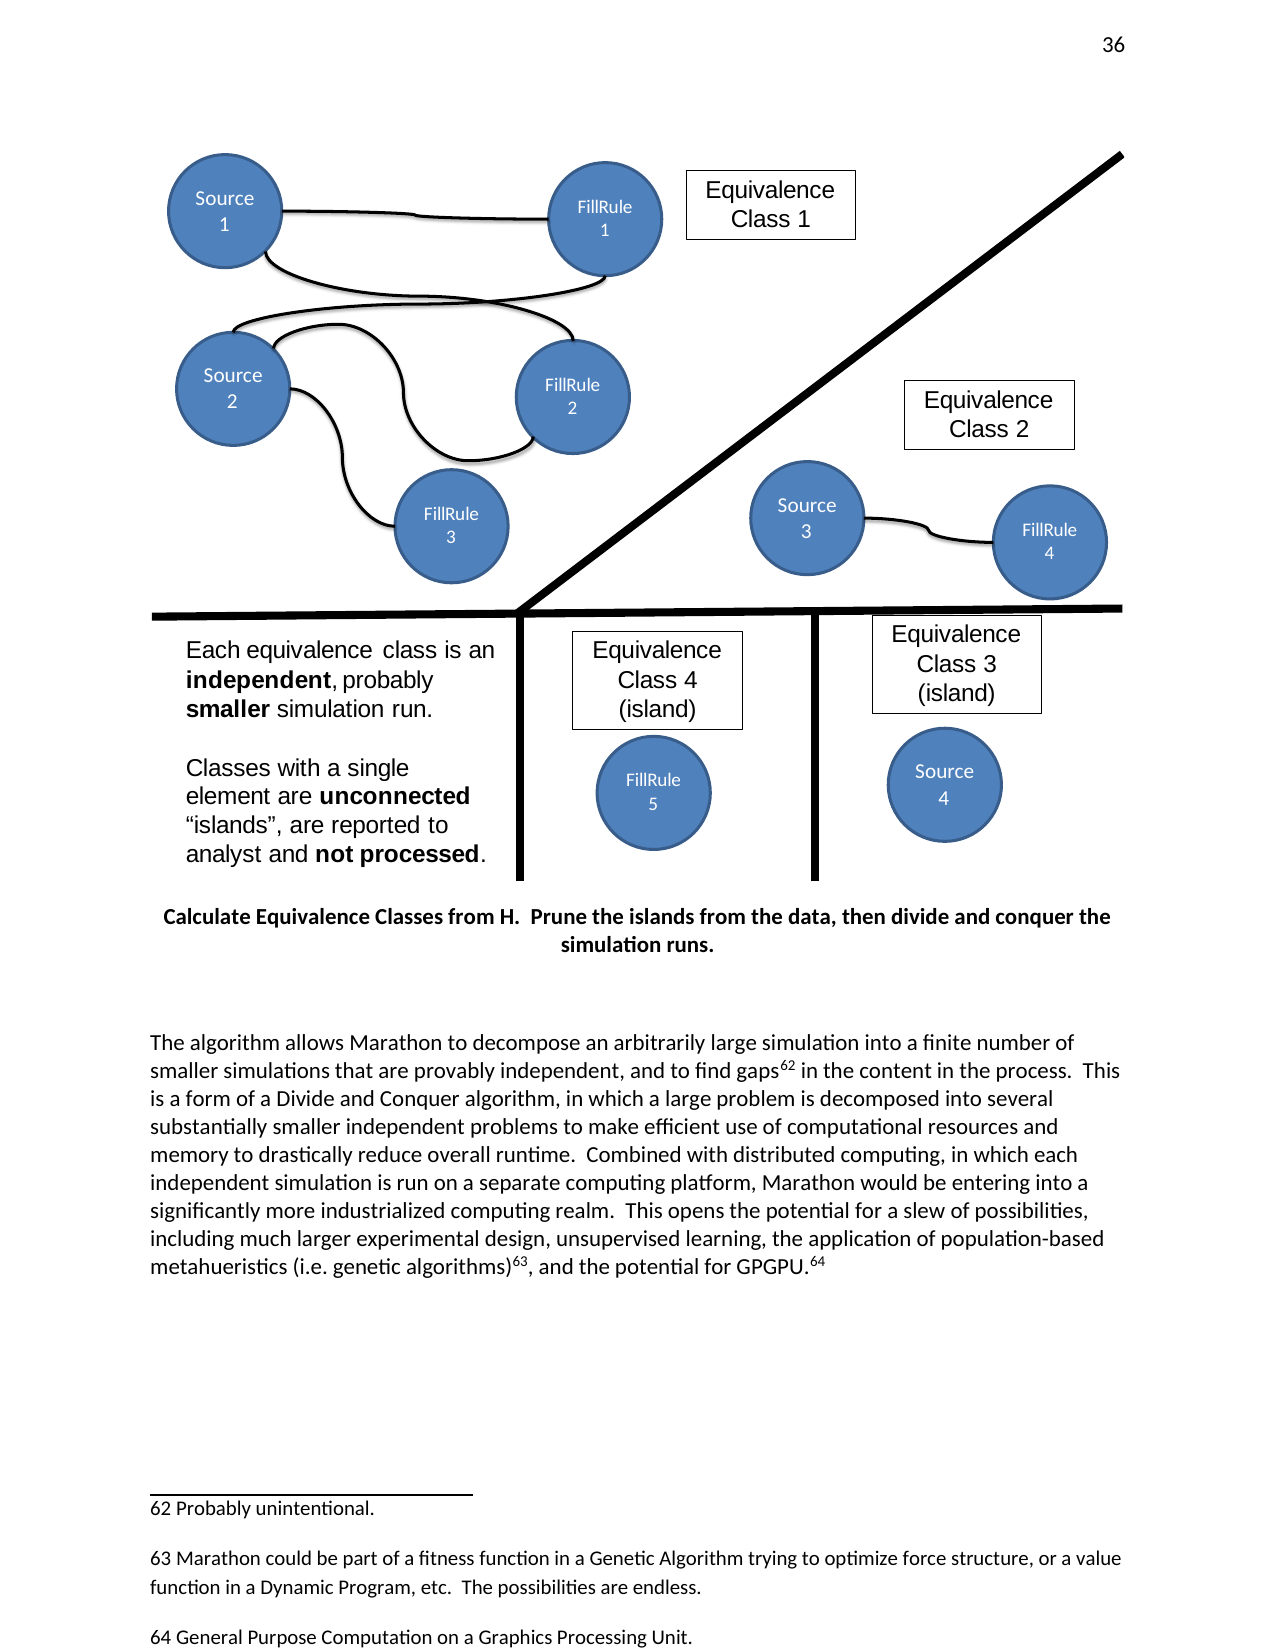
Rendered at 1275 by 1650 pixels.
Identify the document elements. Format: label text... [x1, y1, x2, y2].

text Probably unintentional. [150, 1495, 1125, 1521]
text Marathon could be part of a fitness function in a Genetic Algorithm trying to optimize force structure, or a value function in a Dynamic Program, etc. The possibilities are endless. [150, 1545, 1125, 1600]
text The algorithm allows Marathon to decompose an arbitrarily large simulation into a finite number of smaller simulations that are provably independent, and to find gaps in the content in the process. This is a form of a Divide and Conquer algorithm, in which a large problem is decomposed into several substantially smaller independent problems to make efficient use of computational resources and memory to drastically reduce overall runtime. Combined with distributed computing, in which each independent simulation is run on a separate computing platform, Marathon would be entering into a significantly more industrialized computing realm. This opens the potential for a slew of possibilities, including much larger experimental design, unsupervised learning, the application of population-based metahueristics (i.e. genetic algorithms), and the potential for GPGPU. [150, 1028, 1125, 1280]
text General Purpose Computation on a Graphics Processing Unit. [150, 1624, 1125, 1650]
text Calculate Equivalence Classes from H. Prune the islands from the data, then divide and conquer the simulation runs. [150, 902, 1125, 958]
